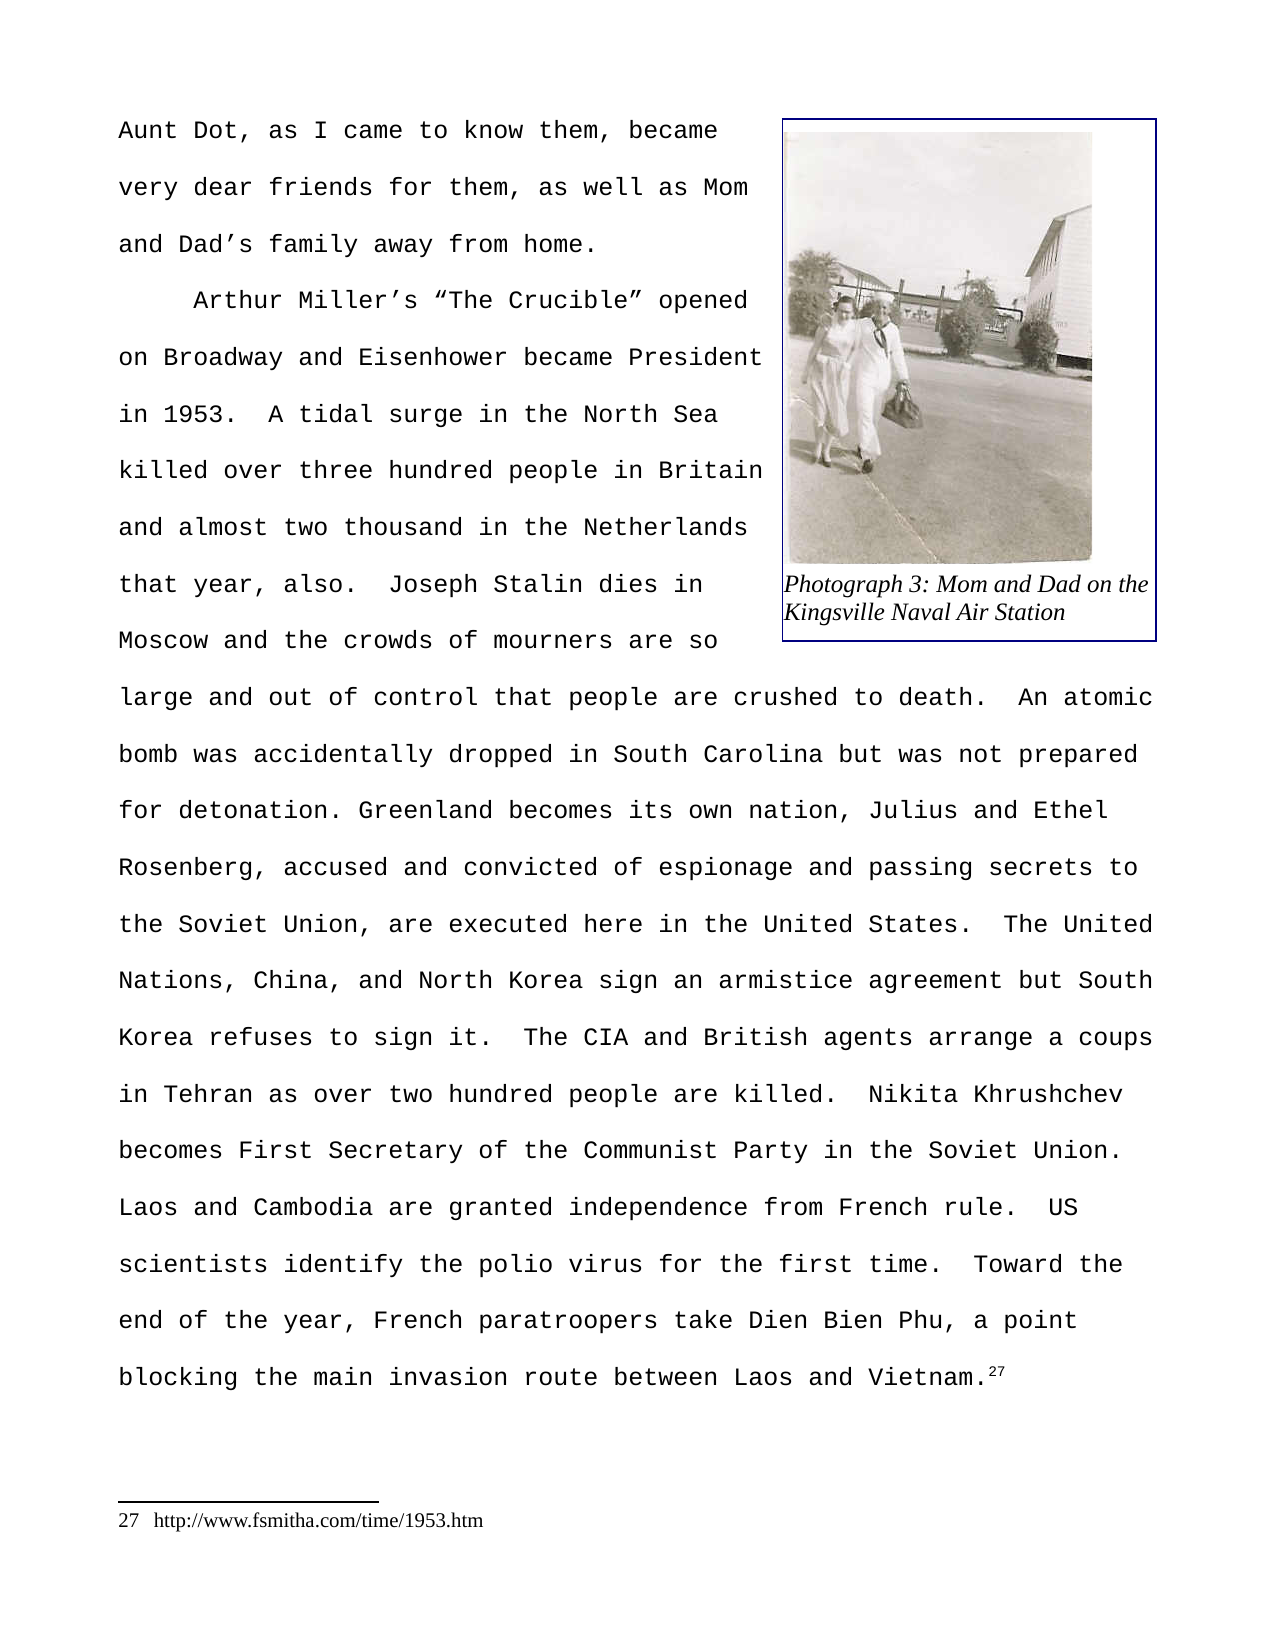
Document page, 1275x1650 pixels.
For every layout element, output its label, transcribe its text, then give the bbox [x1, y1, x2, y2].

text http://www.fsmitha.com/time/1953.htm [118, 1508, 1157, 1532]
picture [783, 132, 1093, 564]
text Aunt Dot, as I came to know them, became very dear friends for them, as well as Mom and Dad’s family away from home. [118, 118, 782, 260]
text Arthur Miller’s “The Crucible” opened on Broadway and Eisenhower became President in 1953. A tidal surge in the North Sea killed over three hundred people in Britain and almost two thousand in the Netherlands that year, also. Joseph Stalin dies in Moscow and the crowds of mourners are so large and out of control that people are crushed to death. An atomic bomb was accidentally dropped in South Carolina but was not prepared for detonation. Greenland becomes its own nation, Julius and Ethel Rosenberg, accused and convicted of espionage and passing secrets to the Soviet Union, are executed here in the United States. The United Nations, China, and North Korea sign an armistice agreement but South Korea refuses to sign it. The CIA and British agents arrange a coups in Tehran as over two hundred people are killed. Nikita Khrushchev becomes First Secretary of the Communist Party in the Soviet Union. Laos and Cambodia are granted independence from French rule. US scientists identify the polio virus for the first time. Toward the end of the year, French paratroopers take Dien Bien Phu, a point blocking the main invasion route between Laos and Vietnam. [118, 288, 1157, 1393]
text Photograph 3: Mom and Dad on the Kingsville Naval Air Station [783, 132, 1155, 626]
